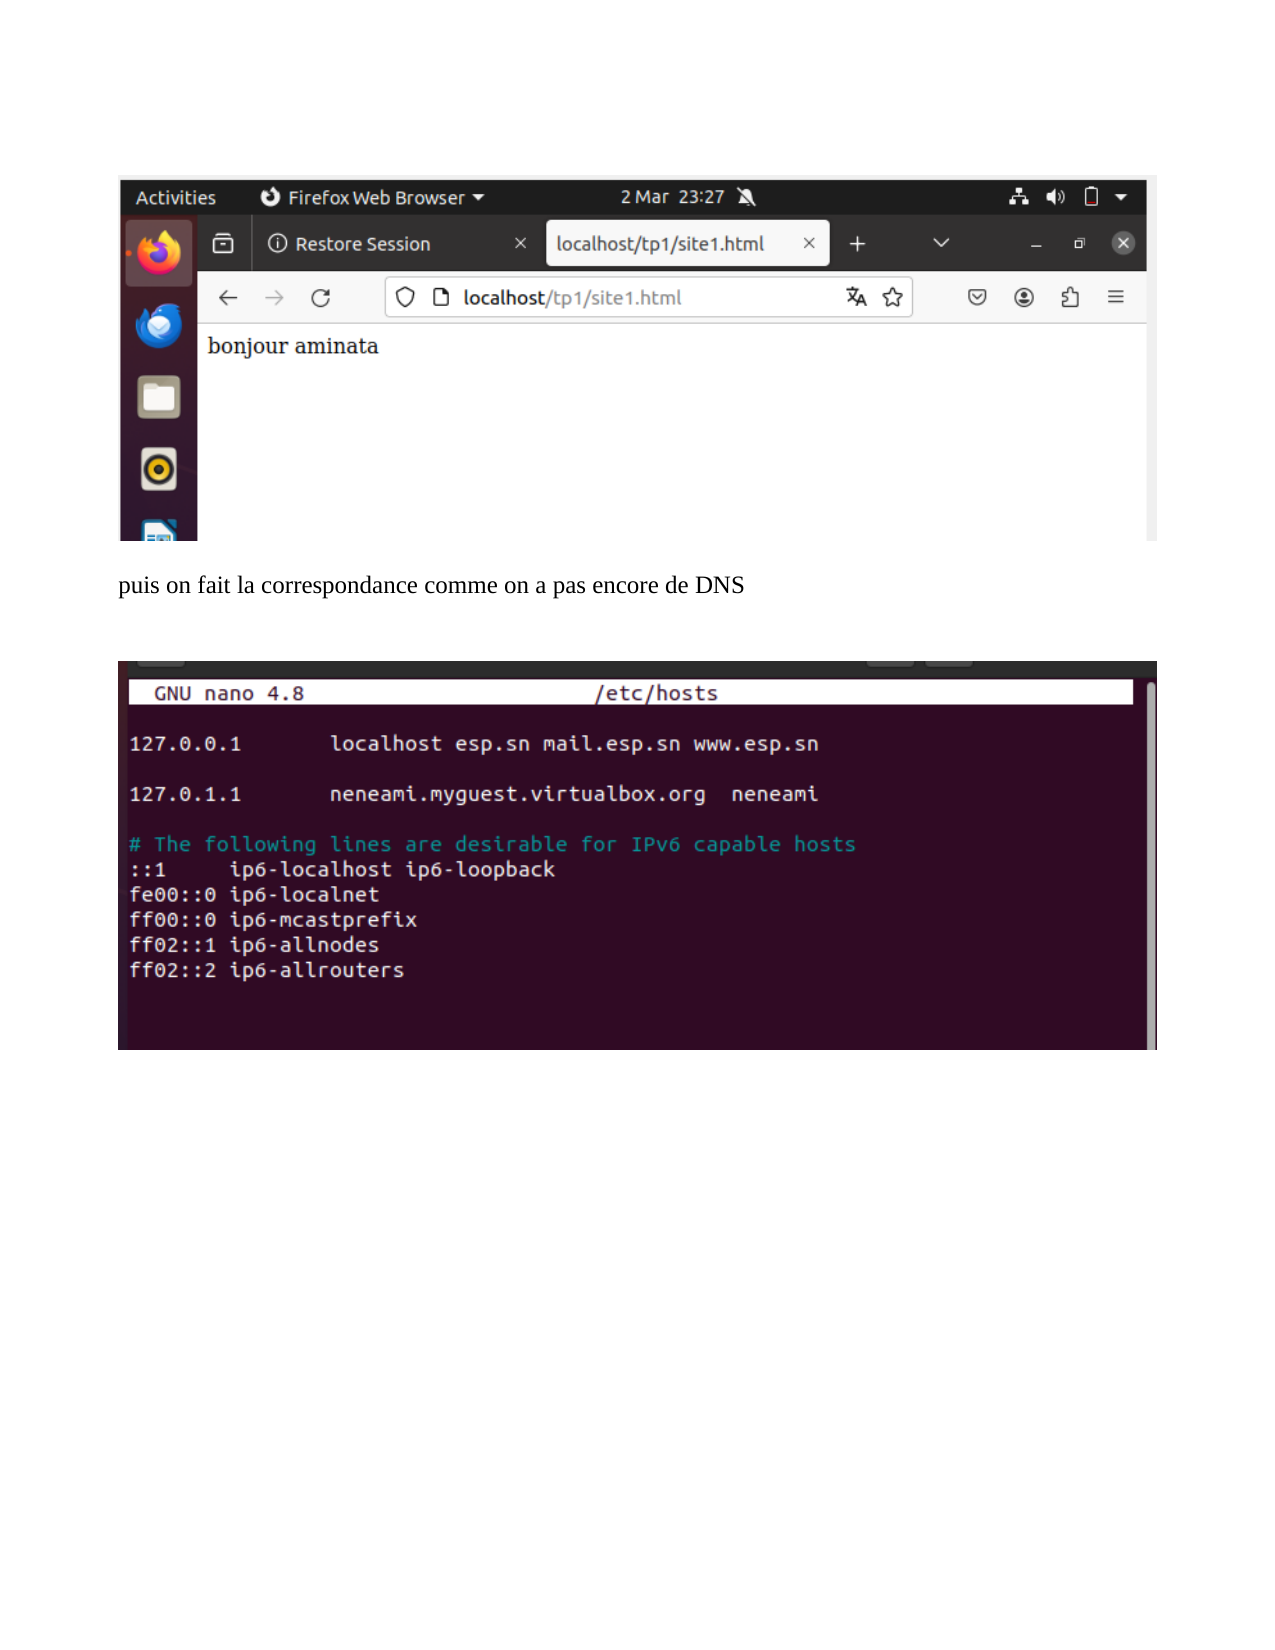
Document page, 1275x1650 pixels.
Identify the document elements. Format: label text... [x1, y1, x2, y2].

picture [118, 661, 1157, 1050]
text puis on fait la correspondance comme on a pas encore de DNS [118, 570, 1157, 598]
picture [118, 175, 1157, 541]
